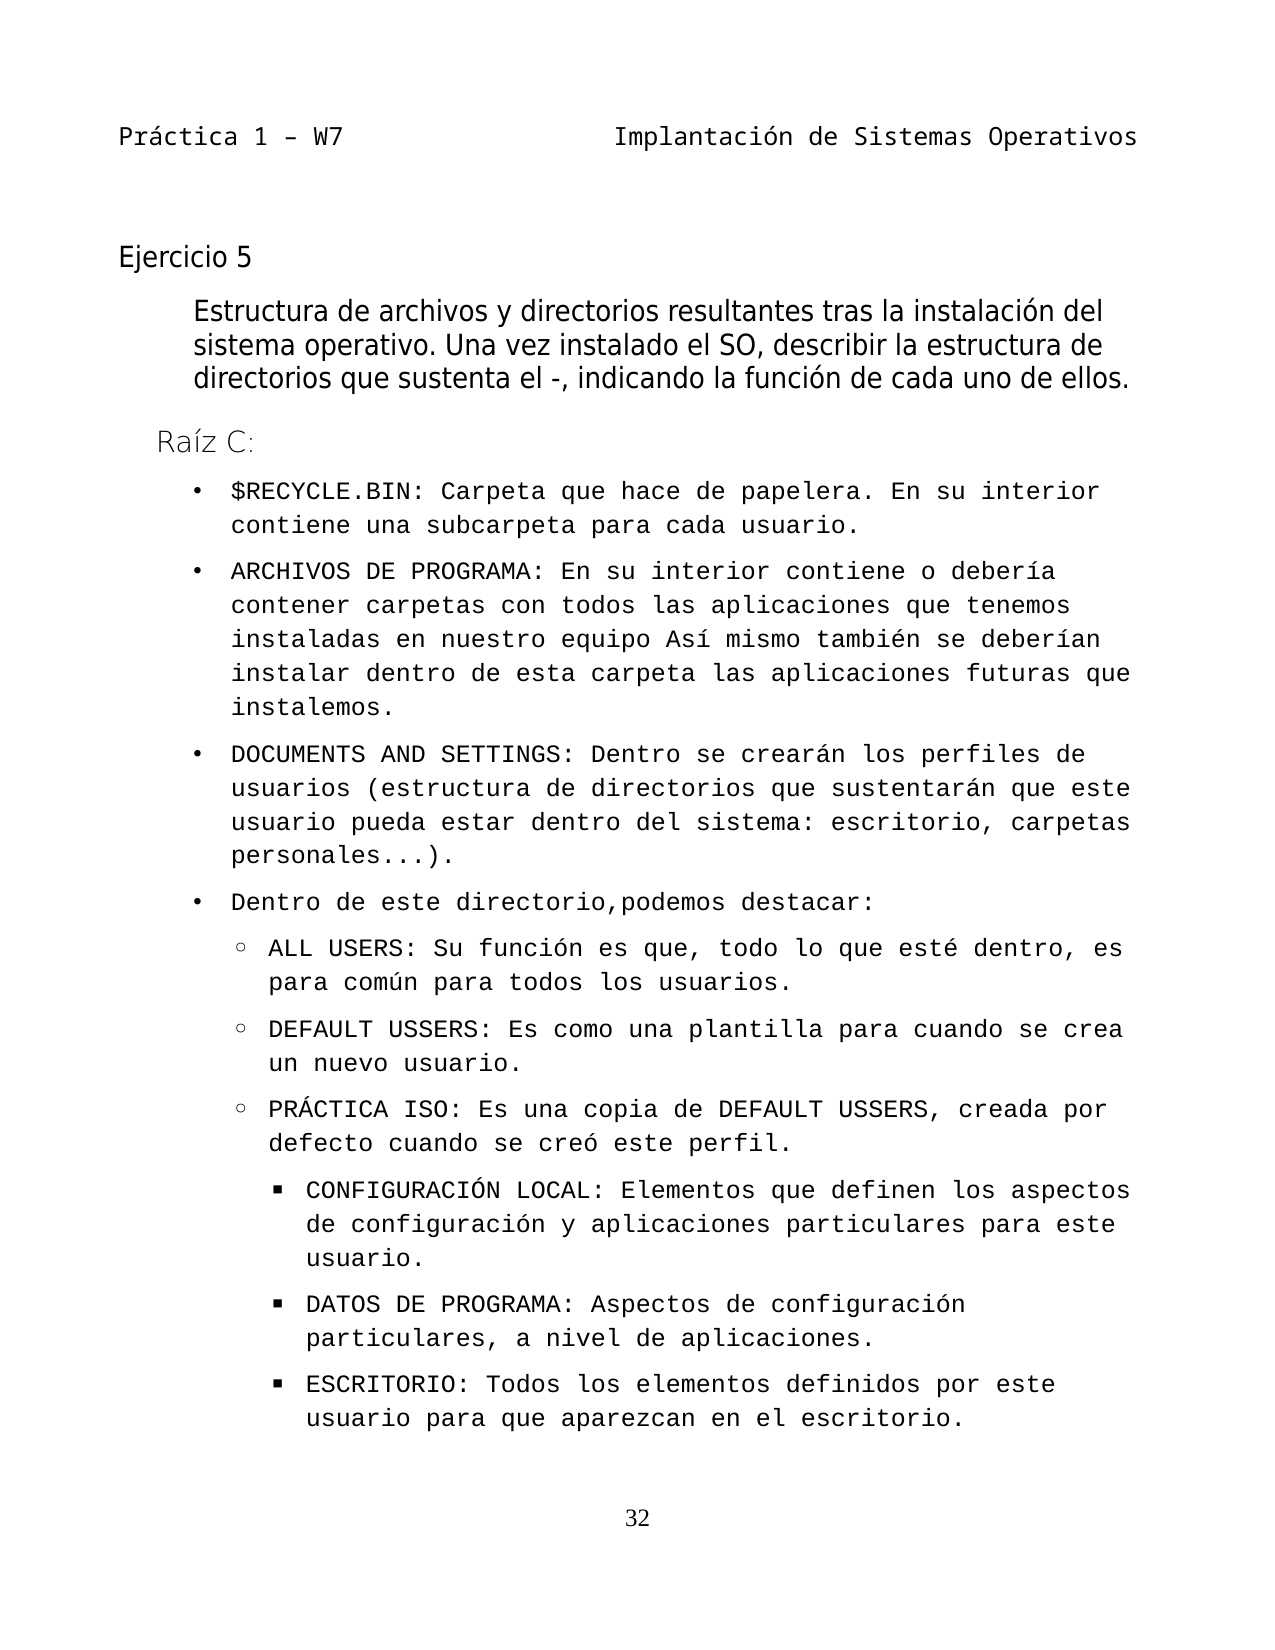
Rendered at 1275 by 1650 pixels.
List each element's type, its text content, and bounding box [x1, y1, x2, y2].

list Dentro de este directorio,podemos destacar: [193, 889, 1157, 918]
list DOCUMENTS AND SETTINGS: Dentro se crearán los perfiles de usuarios (estructura de directorios que sustentarán que este usuario pueda estar dentro del sistema: escritorio, carpetas personales...). [193, 741, 1157, 871]
list ALL USERS: Su función es que, todo lo que esté dentro, es para común para todos los usuarios. [231, 936, 1157, 998]
list DATOS DE PROGRAMA: Aspectos de configuración particulares, a nivel de aplicaciones. [268, 1292, 1157, 1354]
text Ejercicio 5 [118, 241, 1157, 275]
list CONFIGURACIÓN LOCAL: Elementos que definen los aspectos de configuración y aplicaciones particulares para este usuario. [268, 1177, 1157, 1273]
list ESCRITORIO: Todos los elementos definidos por este usuario para que aparezcan en el escritorio. [268, 1372, 1157, 1434]
list PRÁCTICA ISO: Es una copia de DEFAULT USSERS, creada por defecto cuando se creó este perfil. [231, 1097, 1157, 1159]
list Raíz C: [156, 425, 1157, 459]
list Estructura de archivos y directorios resultantes tras la instalación del sistema operativo. Una vez instalado el SO, describir la estructura de directorios que sustenta el -, indicando la función de cada uno de ellos. [156, 294, 1157, 396]
list ARCHIVOS DE PROGRAMA: En su interior contiene o debería contener carpetas con todos las aplicaciones que tenemos instaladas en nuestro equipo Así mismo también se deberían instalar dentro de esta carpeta las aplicaciones futuras que instalemos. [193, 559, 1157, 723]
list DEFAULT USSERS: Es como una plantilla para cuando se crea un nuevo usuario. [231, 1016, 1157, 1079]
list $RECYCLE.BIN: Carpeta que hace de papelera. En su interior contiene una subcarpeta para cada usuario. [193, 478, 1157, 541]
